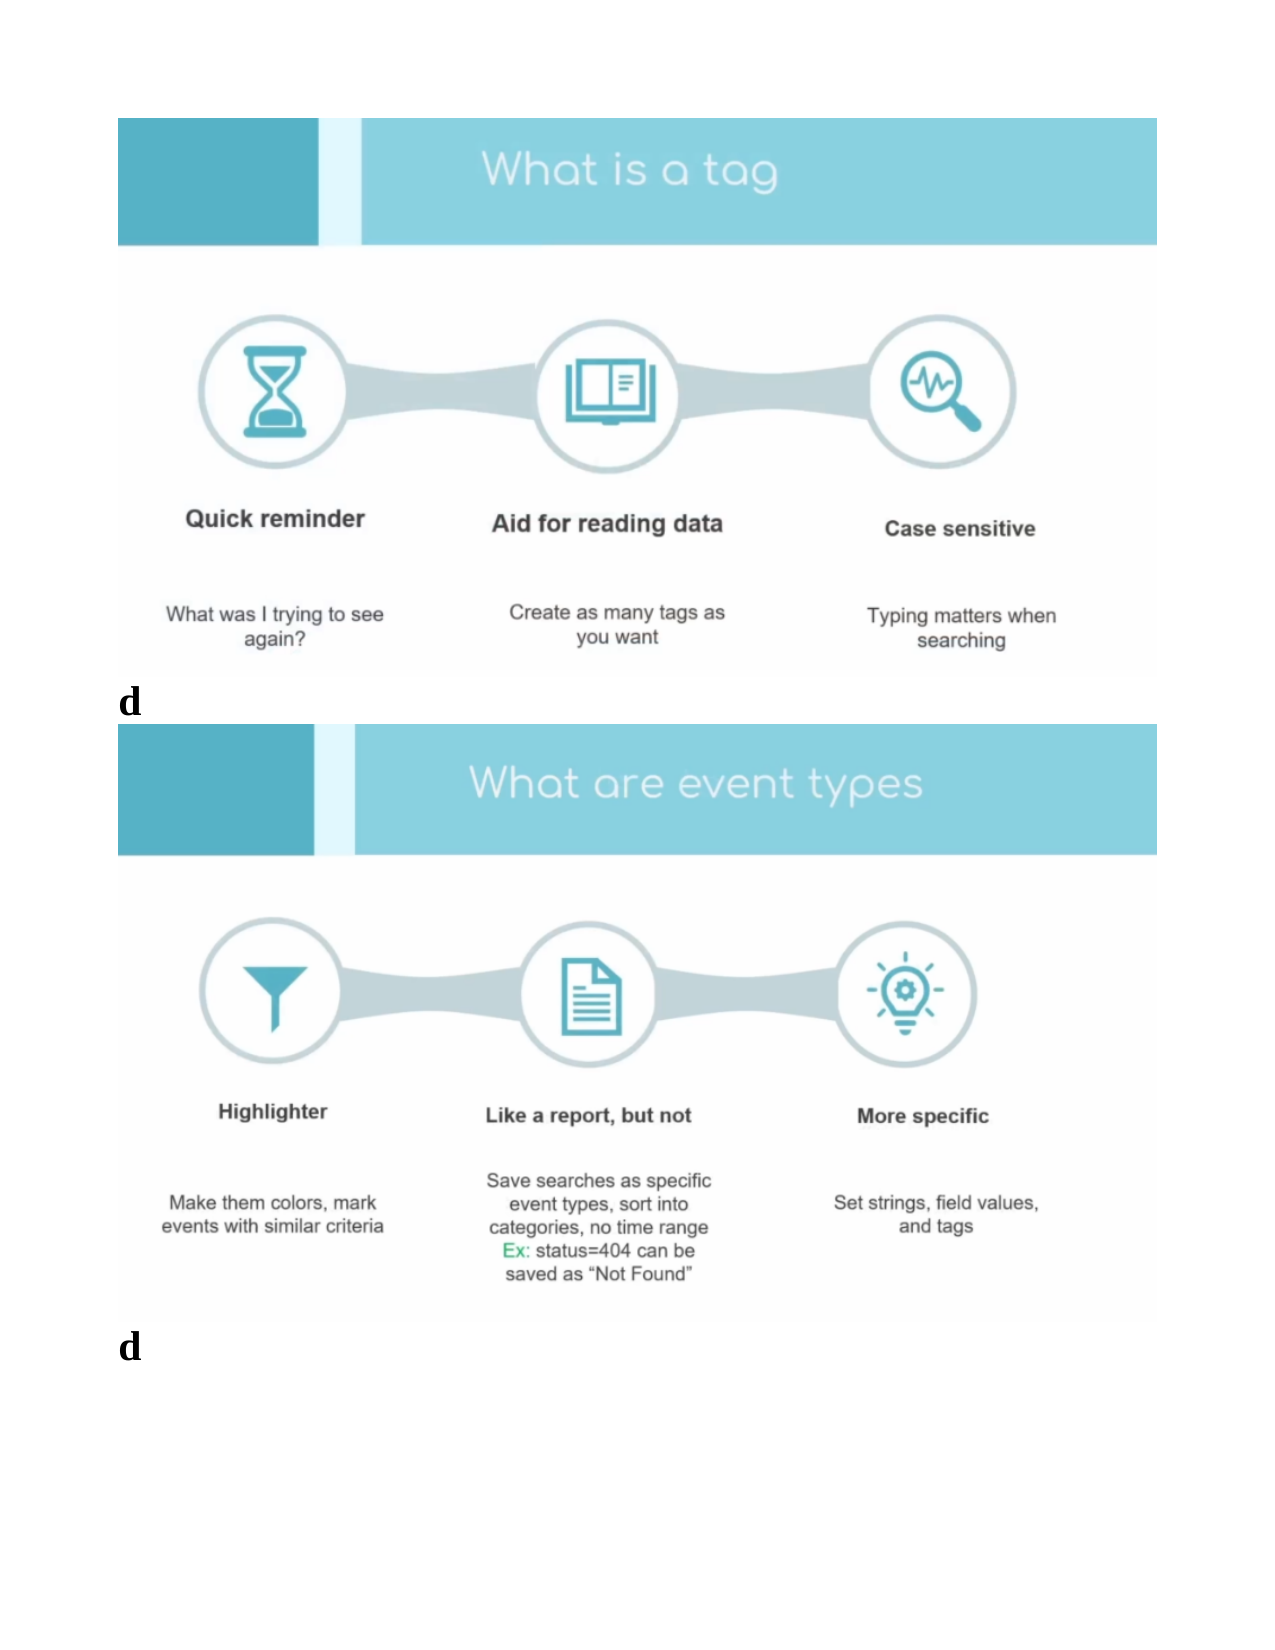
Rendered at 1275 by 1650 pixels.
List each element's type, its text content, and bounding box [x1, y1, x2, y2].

text d [118, 677, 1157, 724]
text d [118, 1322, 1157, 1370]
picture [118, 724, 1157, 1322]
picture [118, 118, 1157, 677]
